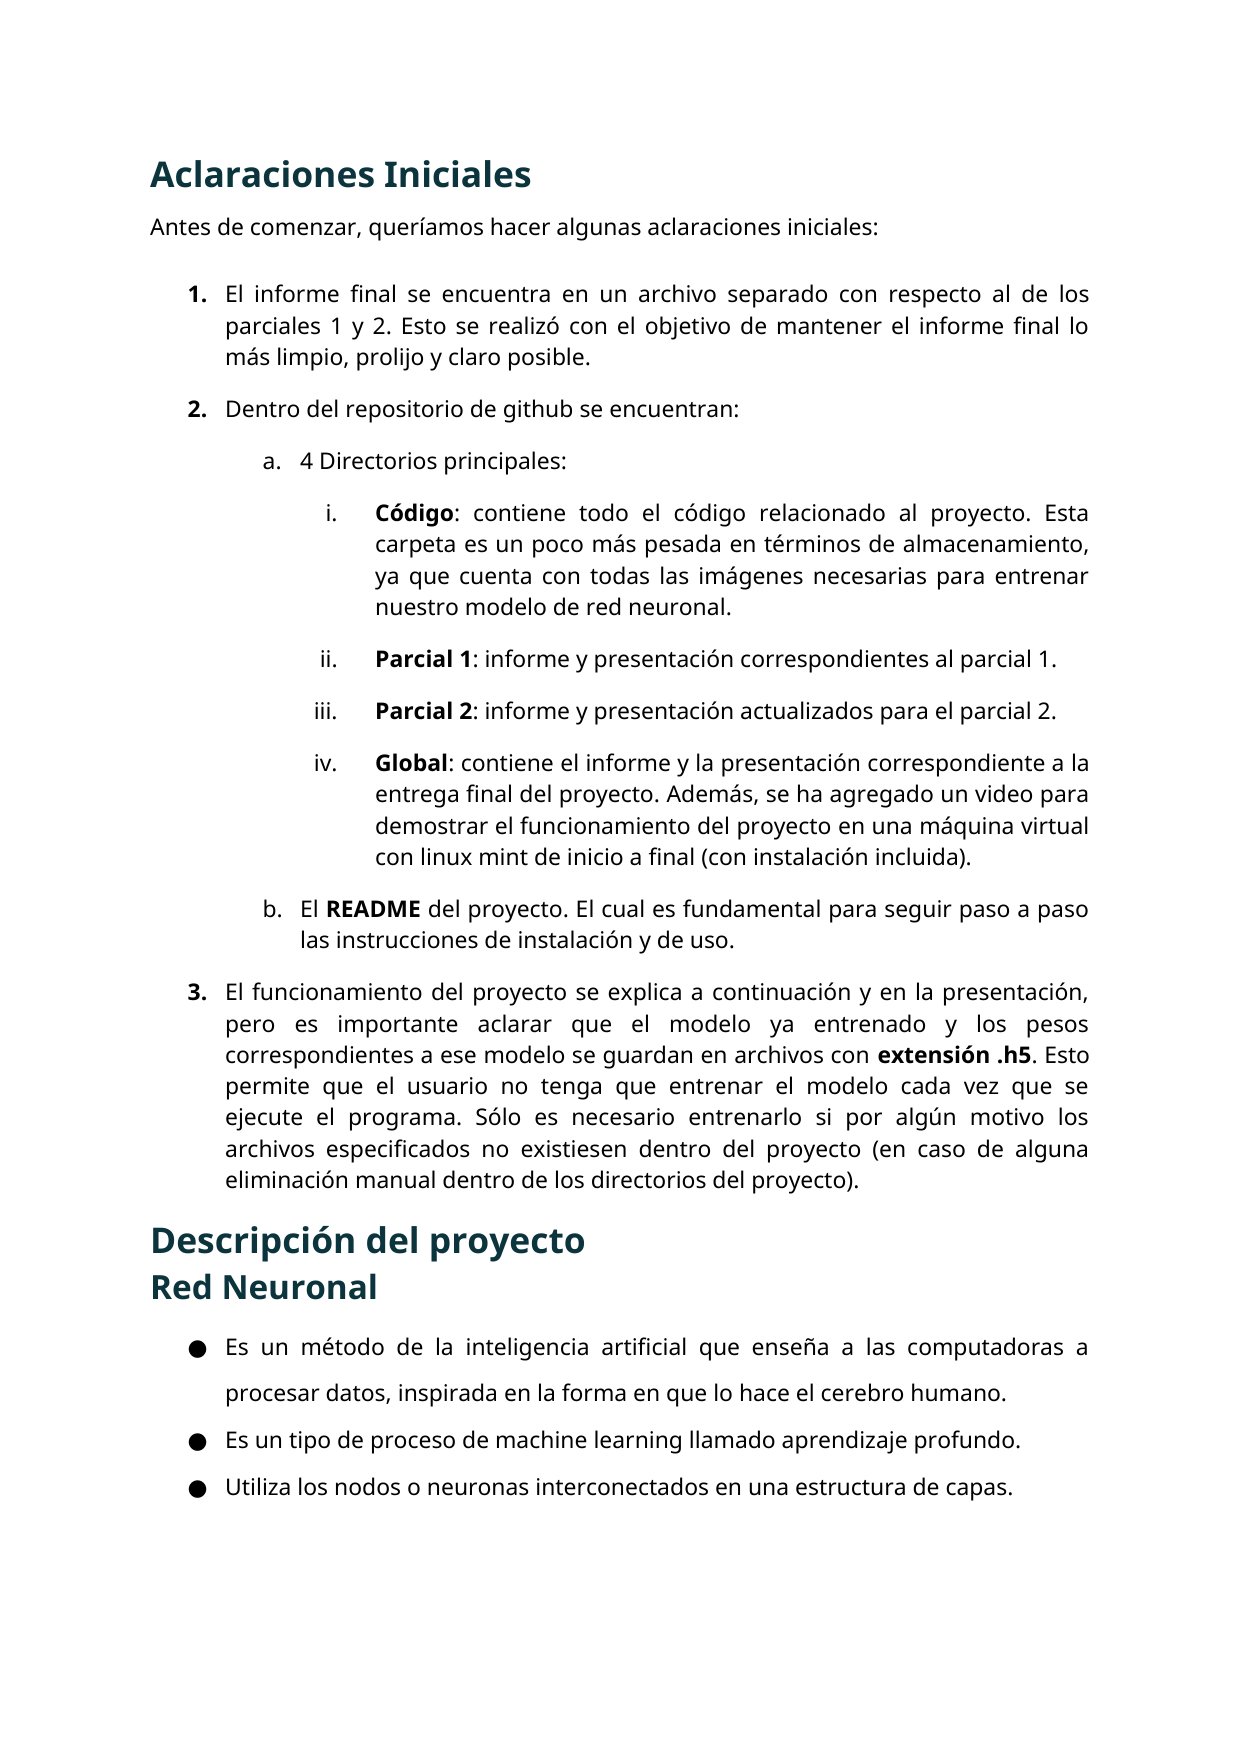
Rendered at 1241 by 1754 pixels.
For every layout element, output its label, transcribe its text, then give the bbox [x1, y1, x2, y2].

list Parcial 1: informe y presentación correspondientes al parcial 1. [337, 643, 1090, 674]
list Global: contiene el informe y la presentación correspondiente a la entrega final del proyecto. Además, se ha agregado un video para demostrar el funcionamiento del proyecto en una máquina virtual con linux mint de inicio a final (con instalación incluida). [337, 747, 1090, 872]
text Antes de comenzar, queríamos hacer algunas aclaraciones iniciales: [150, 211, 1090, 242]
subtitle Red Neuronal [150, 1264, 1090, 1309]
list Es un tipo de proceso de machine learning llamado aprendizaje profundo. [187, 1424, 1090, 1455]
list El informe final se encuentra en un archivo separado con respecto al de los parciales 1 y 2. Esto se realizó con el objetivo de mantener el informe final lo más limpio, prolijo y claro posible. [187, 278, 1090, 372]
subtitle Aclaraciones Iniciales [150, 150, 1090, 198]
list Utiliza los nodos o neuronas interconectados en una estructura de capas. [187, 1471, 1090, 1502]
list Parcial 2: informe y presentación actualizados para el parcial 2. [337, 695, 1090, 726]
list 4 Directorios principales: [262, 445, 1090, 476]
list Dentro del repositorio de github se encuentran: [187, 393, 1090, 424]
list Es un método de la inteligencia artificial que enseña a las computadoras a procesar datos, inspirada en la forma en que lo hace el cerebro humano. [187, 1330, 1090, 1408]
subtitle Descripción del proyecto [150, 1216, 1090, 1264]
list Código: contiene todo el código relacionado al proyecto. Esta carpeta es un poco más pesada en términos de almacenamiento, ya que cuenta con todas las imágenes necesarias para entrenar nuestro modelo de red neuronal. [337, 497, 1090, 622]
list El funcionamiento del proyecto se explica a continuación y en la presentación, pero es importante aclarar que el modelo ya entrenado y los pesos correspondientes a ese modelo se guardan en archivos con extensión .h5. Esto permite que el usuario no tenga que entrenar el modelo cada vez que se ejecute el programa. Sólo es necesario entrenarlo si por algún motivo los archivos especificados no existiesen dentro del proyecto (en caso de alguna eliminación manual dentro de los directorios del proyecto). [187, 976, 1090, 1195]
list El README del proyecto. El cual es fundamental para seguir paso a paso las instrucciones de instalación y de uso. [262, 893, 1090, 956]
